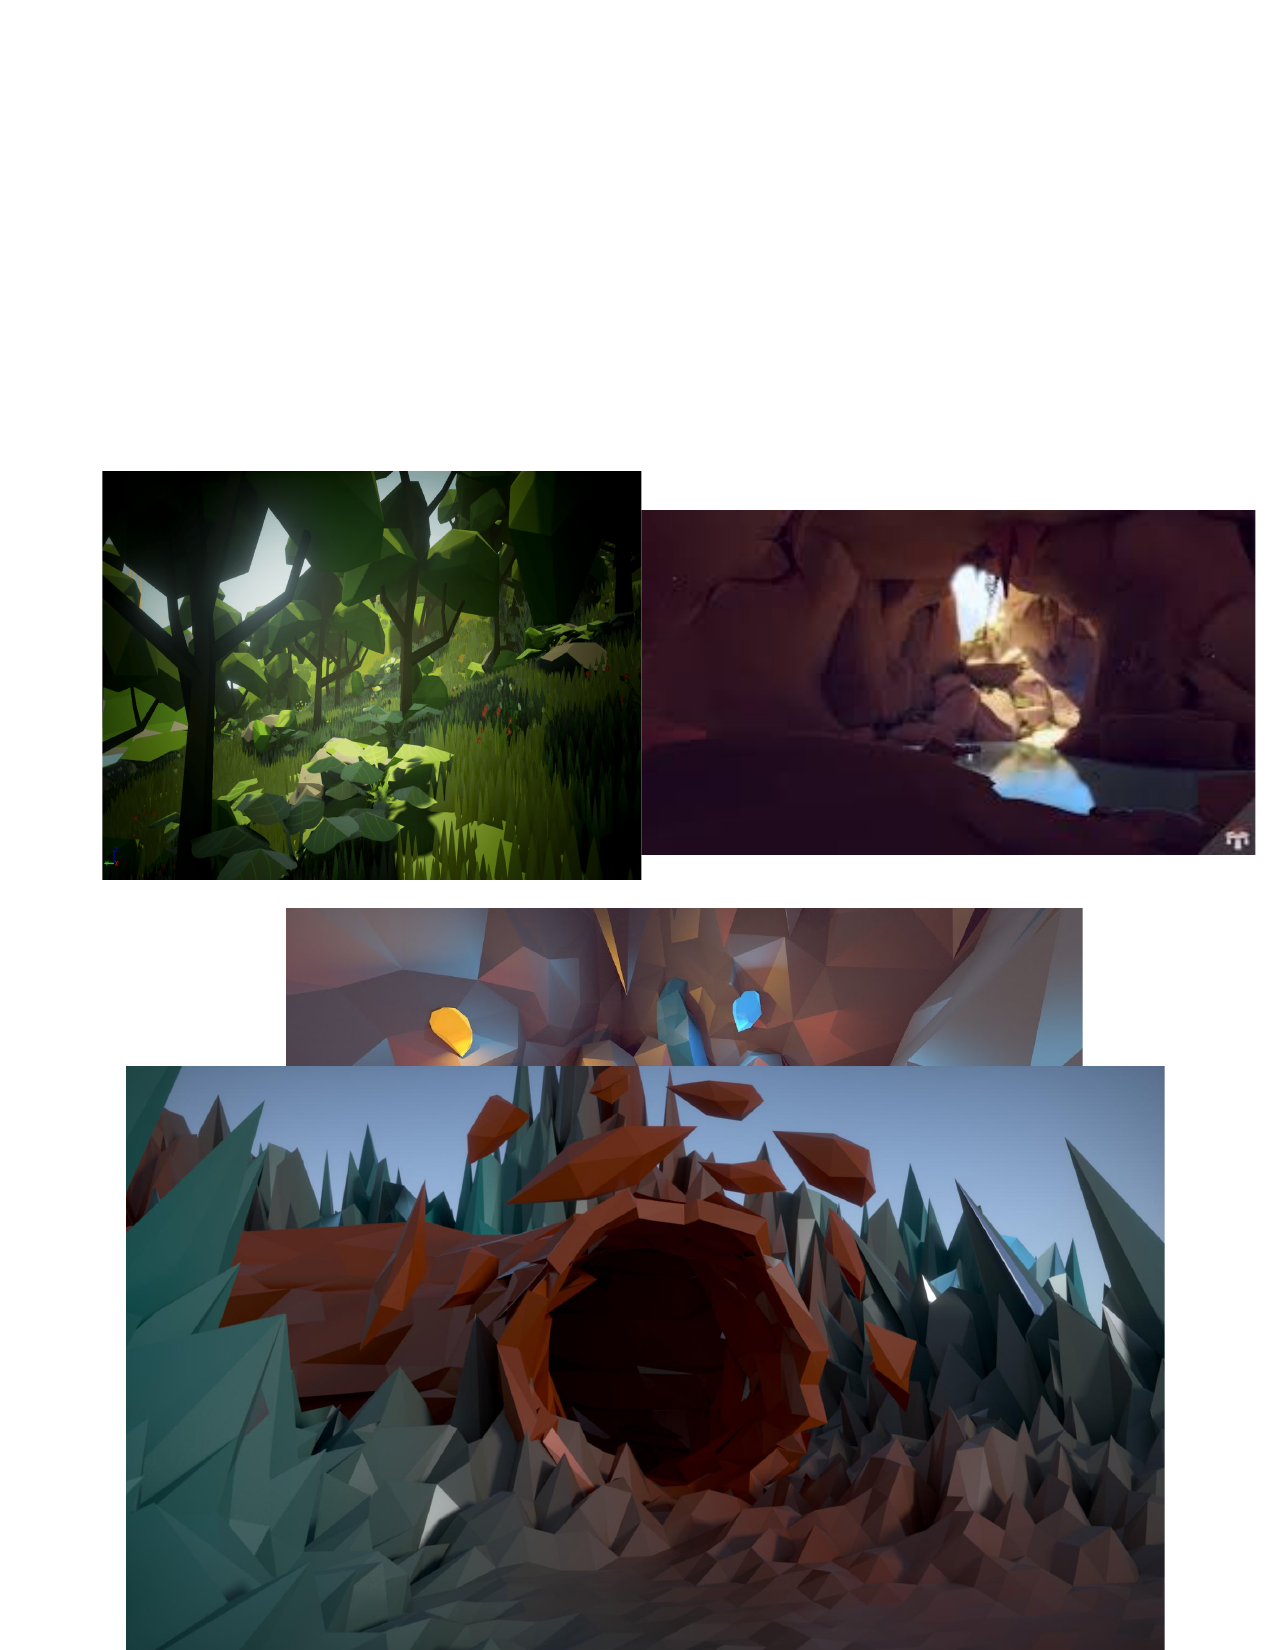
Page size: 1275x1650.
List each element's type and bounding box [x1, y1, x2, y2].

picture [126, 908, 1165, 1650]
picture [102, 471, 1256, 880]
